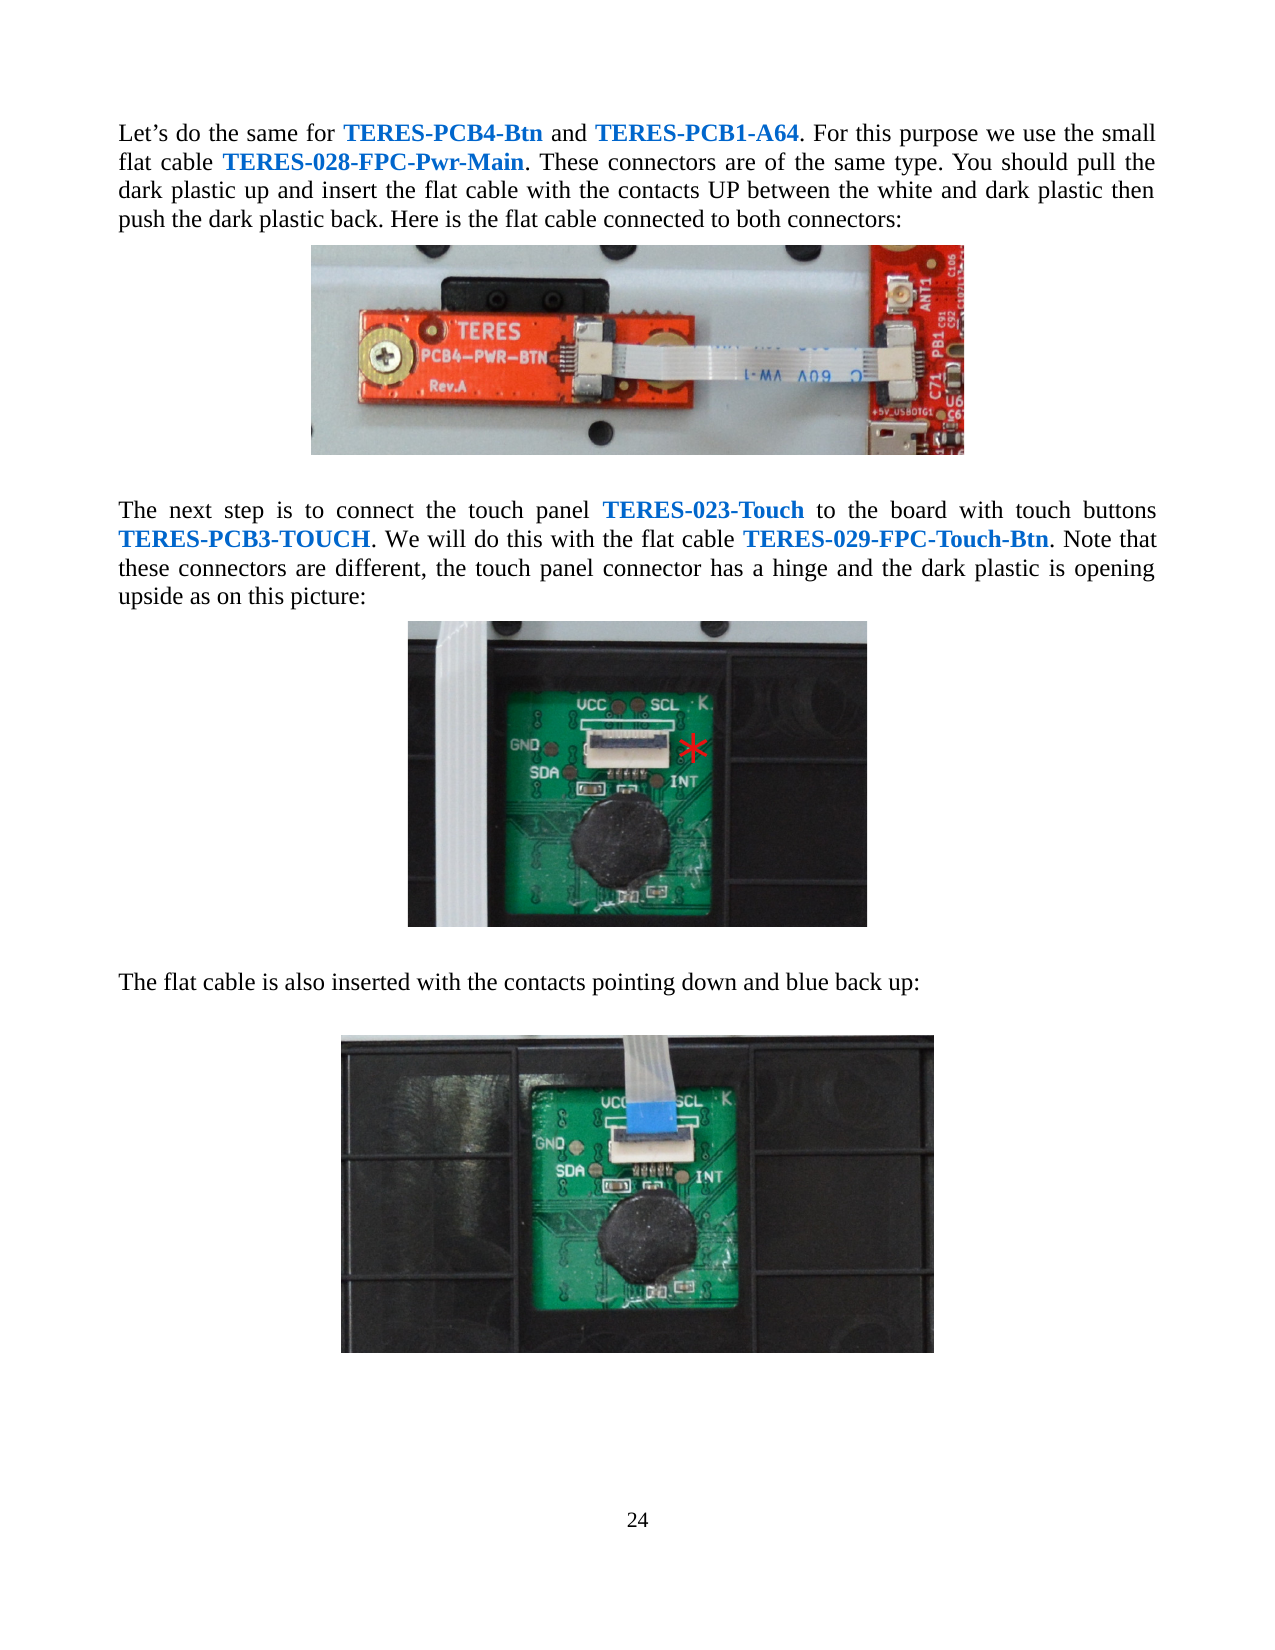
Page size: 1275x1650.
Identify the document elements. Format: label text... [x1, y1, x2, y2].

text The next step is to connect the touch panel TERES-023-Touch to the board with touch buttons TERES-PCB3-TOUCH. We will do this with the flat cable TERES-029-FPC-Touch-Btn. Note that these connectors are different, the touch panel connector has a hinge and the dark plastic is opening upside as on this picture: [118, 495, 1157, 610]
picture [311, 245, 965, 455]
picture [341, 1035, 934, 1353]
text Let’s do the same for TERES-PCB4-Btn and TERES-PCB1-A64. For this purpose we use the small flat cable TERES-028-FPC-Pwr-Main. These connectors are of the same type. You should pull the dark plastic up and insert the flat cable with the contacts UP between the white and dark plastic then push the dark plastic back. Here is the flat cable connected to both connectors: [118, 118, 1157, 233]
text The flat cable is also inserted with the contacts pointing down and blue back up: [118, 967, 1157, 996]
picture [407, 621, 868, 927]
